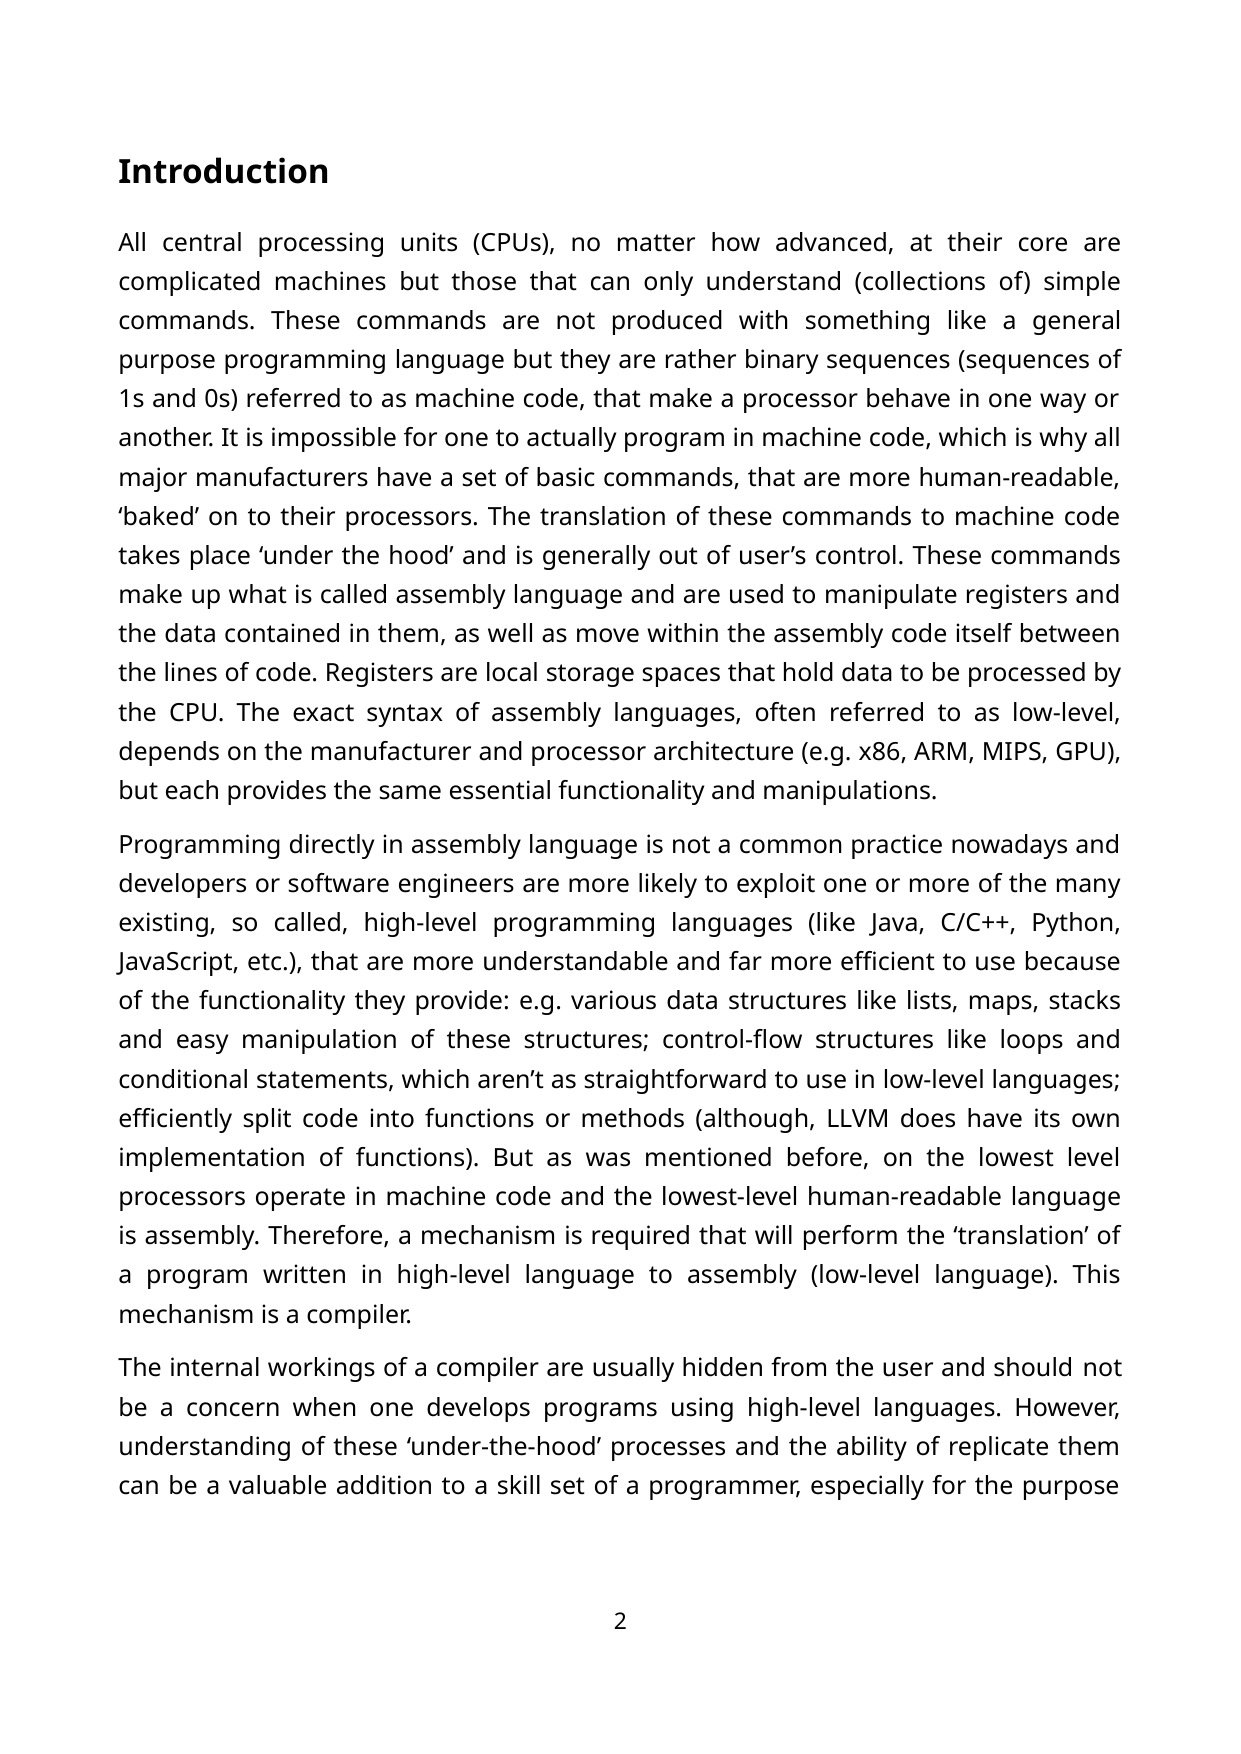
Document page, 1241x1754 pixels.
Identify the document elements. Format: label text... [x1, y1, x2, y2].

text The internal workings of a compiler are usually hidden from the user and should not be a concern when one develops programs using high-level languages. However, understanding of these ‘under-the-hood’ processes and the ability of replicate them can be a valuable addition to a skill set of a programmer, especially for the purpose [118, 1350, 1122, 1502]
text Programming directly in assembly language is not a common practice nowadays and developers or software engineers are more likely to exploit one or more of the many existing, so called, high-level programming languages (like Java, C/C++, Python, JavaScript, etc.), that are more understandable and far more efficient to use because of the functionality they provide: e.g. various data structures like lists, maps, stacks and easy manipulation of these structures; control-flow structures like loops and conditional statements, which aren’t as straightforward to use in low-level languages; efficiently split code into functions or methods (although, LLVM does have its own implementation of functions). But as was mentioned before, on the lowest level processors operate in machine code and the lowest-level human-readable language is assembly. Therefore, a mechanism is required that will perform the ‘translation’ of a program written in high-level language to assembly (low-level language). This mechanism is a compiler. [118, 826, 1122, 1330]
text All central processing units (CPUs), no matter how advanced, at their core are complicated machines but those that can only understand (collections of) simple commands. These commands are not produced with something like a general purpose programming language but they are rather binary sequences (sequences of 1s and 0s) referred to as machine code, that make a processor behave in one way or another. It is impossible for one to actually program in machine code, which is why all major manufacturers have a set of basic commands, that are more human-readable, ‘baked’ on to their processors. The translation of these commands to machine code takes place ‘under the hood’ and is generally out of user’s control. These commands make up what is called assembly language and are used to manipulate registers and the data contained in them, as well as move within the assembly code itself between the lines of code. Registers are local storage spaces that hold data to be processed by the CPU. The exact syntax of assembly languages, often referred to as low-level, depends on the manufacturer and processor architecture (e.g. x86, ARM, MIPS, GPU), but each provides the same essential functionality and manipulations. [118, 224, 1122, 807]
subtitle Introduction [118, 148, 1122, 193]
